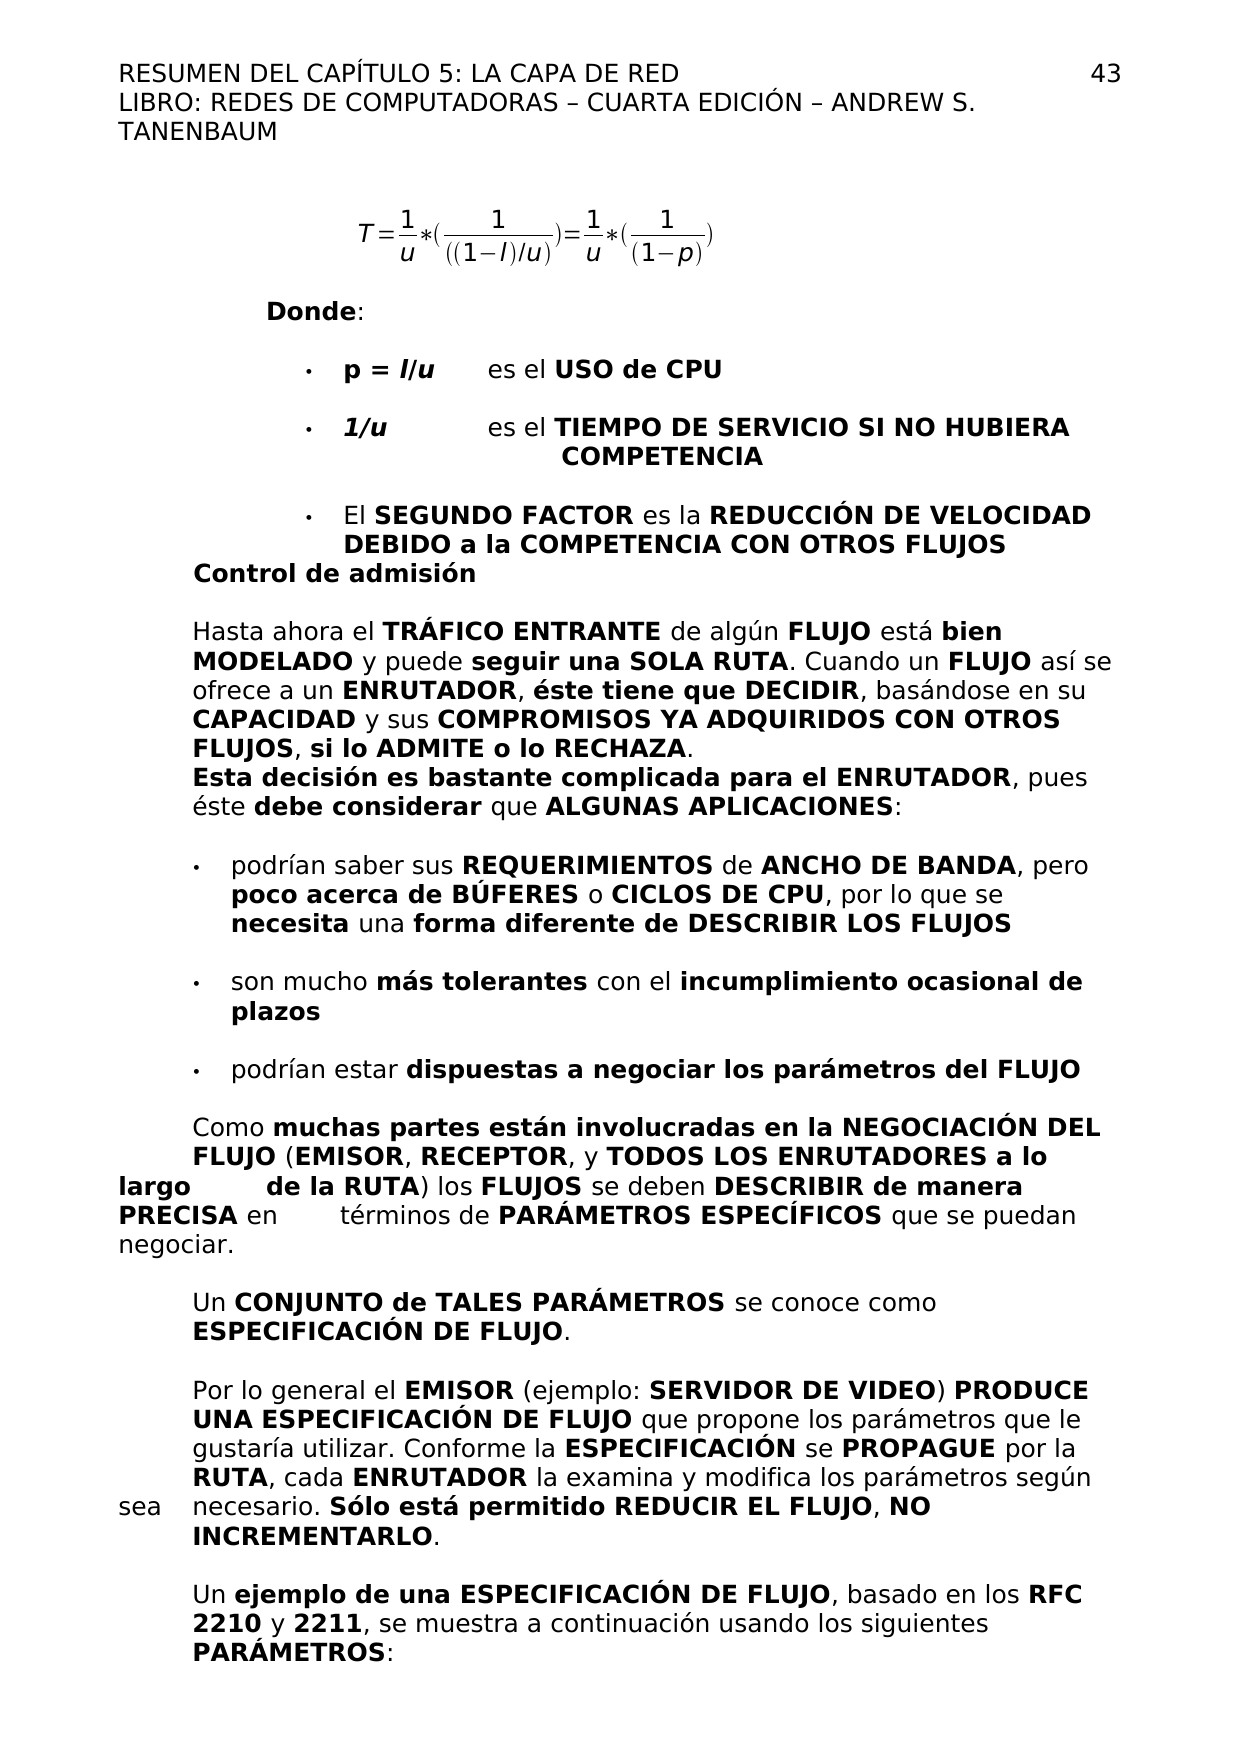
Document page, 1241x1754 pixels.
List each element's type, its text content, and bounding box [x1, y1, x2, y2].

text Por lo general el EMISOR (ejemplo: SERVIDOR DE VIDEO) PRODUCE UNA ESPECIFICACIÓN DE FLUJO que propone los parámetros que le gustaría utilizar. Conforme la ESPECIFICACIÓN se PROPAGUE por la RUTA, cada ENRUTADOR la examina y modifica los parámetros según sea necesario. Sólo está permitido REDUCIR EL FLUJO, NO INCREMENTARLO. [118, 1376, 1122, 1551]
list 1/u es el TIEMPO DE SERVICIO SI NO HUBIERA COMPETENCIA [306, 413, 1122, 472]
list El SEGUNDO FACTOR es la REDUCCIÓN DE VELOCIDAD DEBIDO a la COMPETENCIA CON OTROS FLUJOS [306, 501, 1122, 559]
text Como muchas partes están involucradas en la NEGOCIACIÓN DEL FLUJO (EMISOR, RECEPTOR, y TODOS LOS ENRUTADORES a lo largo de la RUTA) los FLUJOS se deben DESCRIBIR de manera PRECISA en términos de PARÁMETROS ESPECÍFICOS que se puedan negociar. [118, 1113, 1122, 1259]
text Donde: [118, 297, 1122, 326]
text Un ejemplo de una ESPECIFICACIÓN DE FLUJO, basado en los RFC 2210 y 2211, se muestra a continuación usando los siguientes PARÁMETROS: [118, 1580, 1122, 1668]
list Control de admisión [156, 559, 1122, 588]
list p = l/u es el USO de CPU [306, 355, 1122, 384]
text Esta decisión es bastante complicada para el ENRUTADOR, pues éste debe considerar que ALGUNAS APLICACIONES: [118, 763, 1122, 822]
list son mucho más tolerantes con el incumplimiento ocasional de plazos [193, 968, 1122, 1026]
text Hasta ahora el TRÁFICO ENTRANTE de algún FLUJO está bien MODELADO y puede seguir una SOLA RUTA. Cuando un FLUJO así se ofrece a un ENRUTADOR, éste tiene que DECIDIR, basándose en su CAPACIDAD y sus COMPROMISOS YA ADQUIRIDOS CON OTROS FLUJOS, si lo ADMITE o lo RECHAZA. [118, 618, 1122, 763]
list podrían estar dispuestas a negociar los parámetros del FLUJO [193, 1055, 1122, 1084]
list podrían saber sus REQUERIMIENTOS de ANCHO DE BANDA, pero poco acerca de BÚFERES o CICLOS DE CPU, por lo que se necesita una forma diferente de DESCRIBIR LOS FLUJOS [193, 851, 1122, 938]
text Un CONJUNTO de TALES PARÁMETROS se conoce como ESPECIFICACIÓN DE FLUJO. [118, 1288, 1122, 1347]
